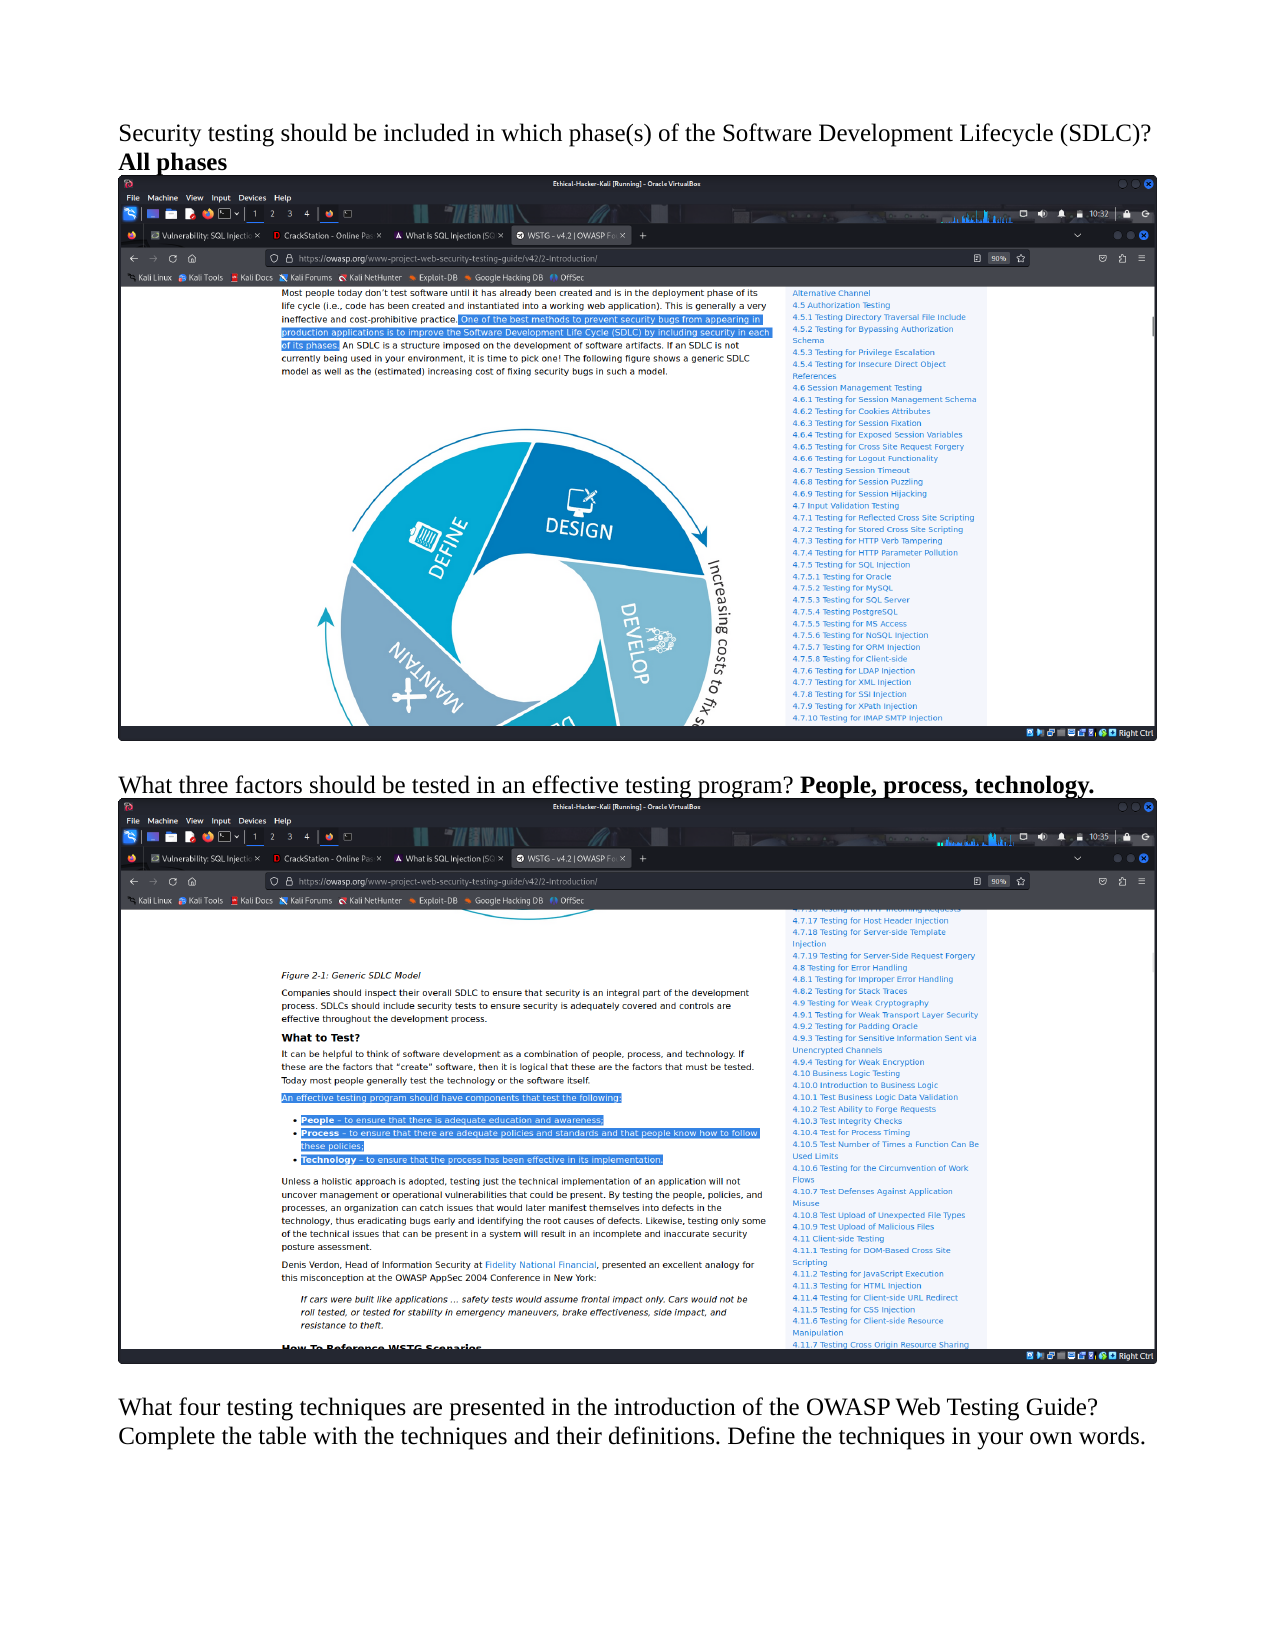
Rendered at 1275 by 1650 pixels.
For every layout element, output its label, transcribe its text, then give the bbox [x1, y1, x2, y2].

picture [118, 175, 1157, 741]
text What four testing techniques are presented in the introduction of the OWASP Web Testing Guide? Complete the table with the techniques and their definitions. Define the techniques in your own words. [118, 1392, 1157, 1450]
text Security testing should be included in which phase(s) of the Software Development Lifecycle (SDLC)? All phases [118, 118, 1157, 175]
text What three factors should be tested in an effective testing program? People, process, technology. [118, 770, 1157, 798]
picture [118, 798, 1157, 1364]
